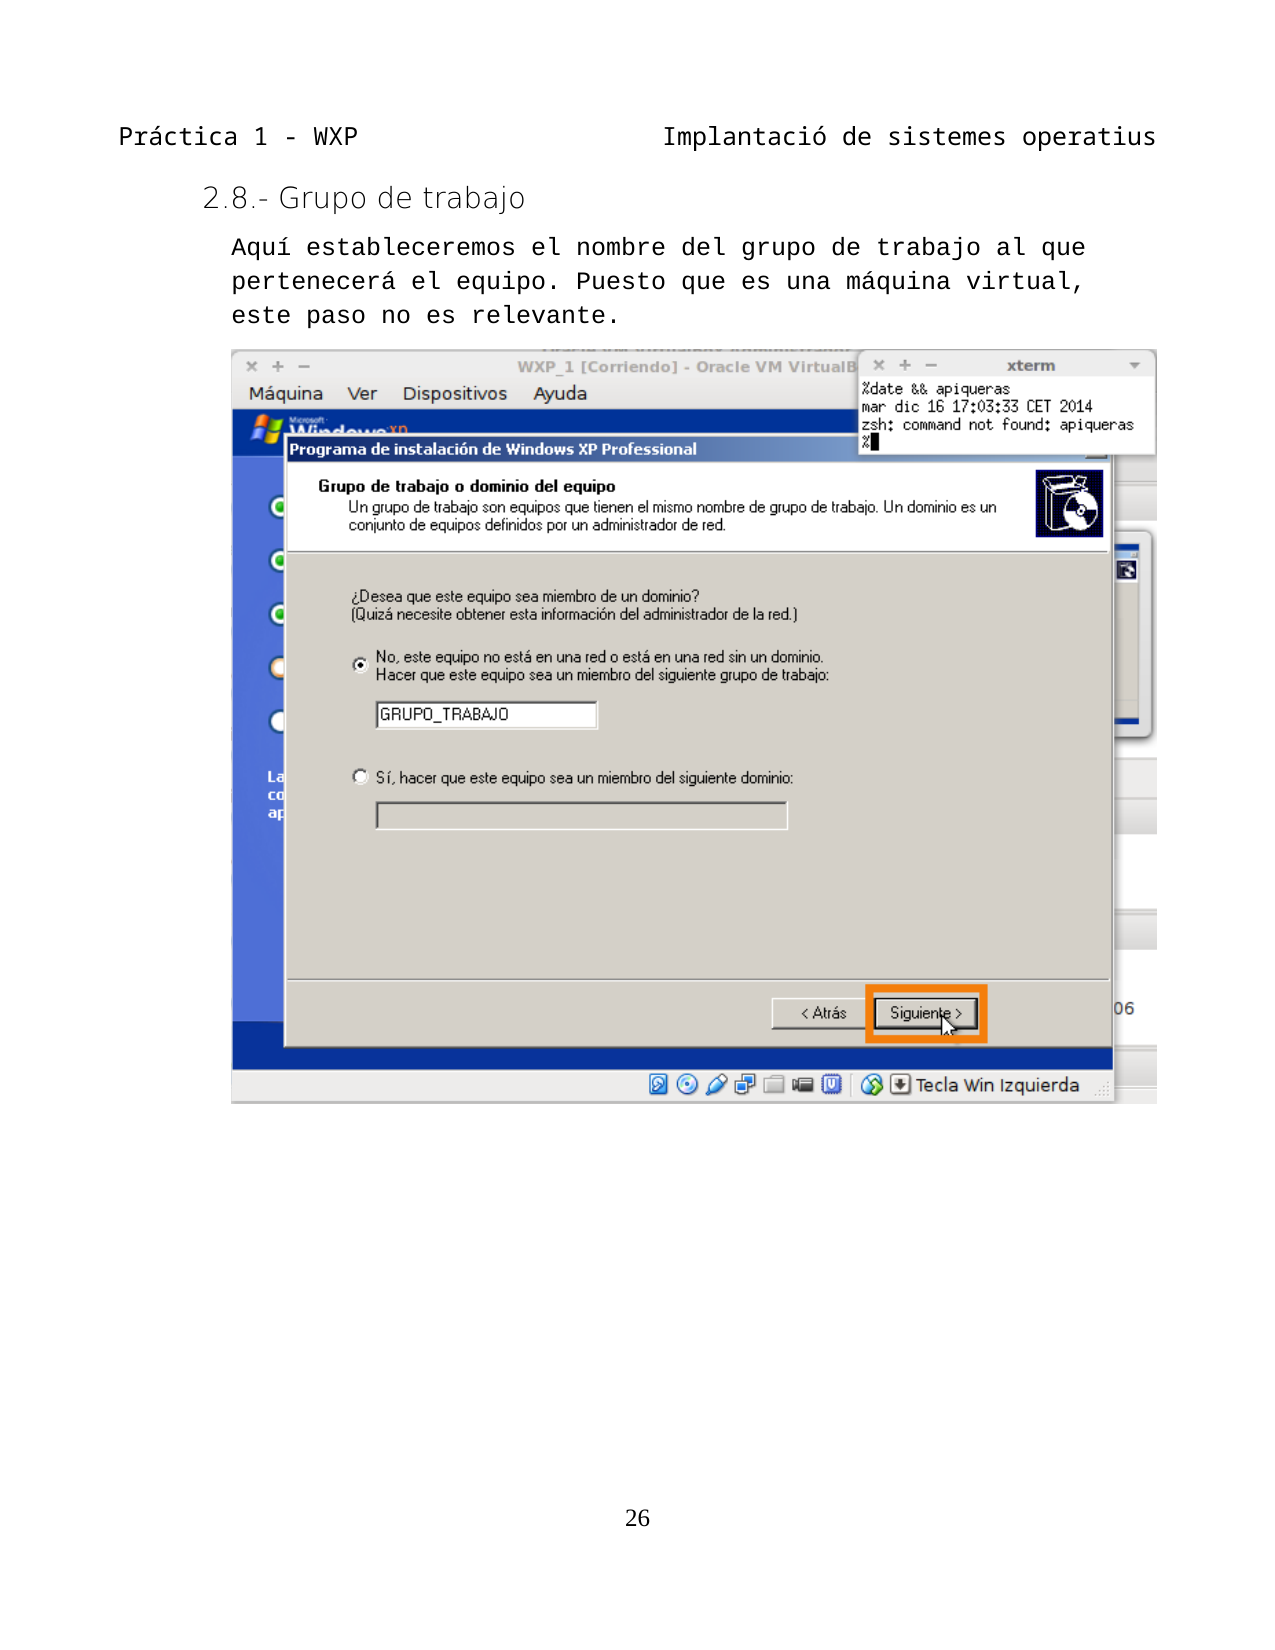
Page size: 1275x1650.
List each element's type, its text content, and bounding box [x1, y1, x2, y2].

text Aquí estableceremos el nombre del grupo de trabajo al que pertenecerá el equipo. Puesto que es una máquina virtual, este paso no es relevante. [231, 235, 1157, 331]
list Grupo de trabajo [193, 182, 1157, 216]
picture [231, 349, 1157, 1104]
